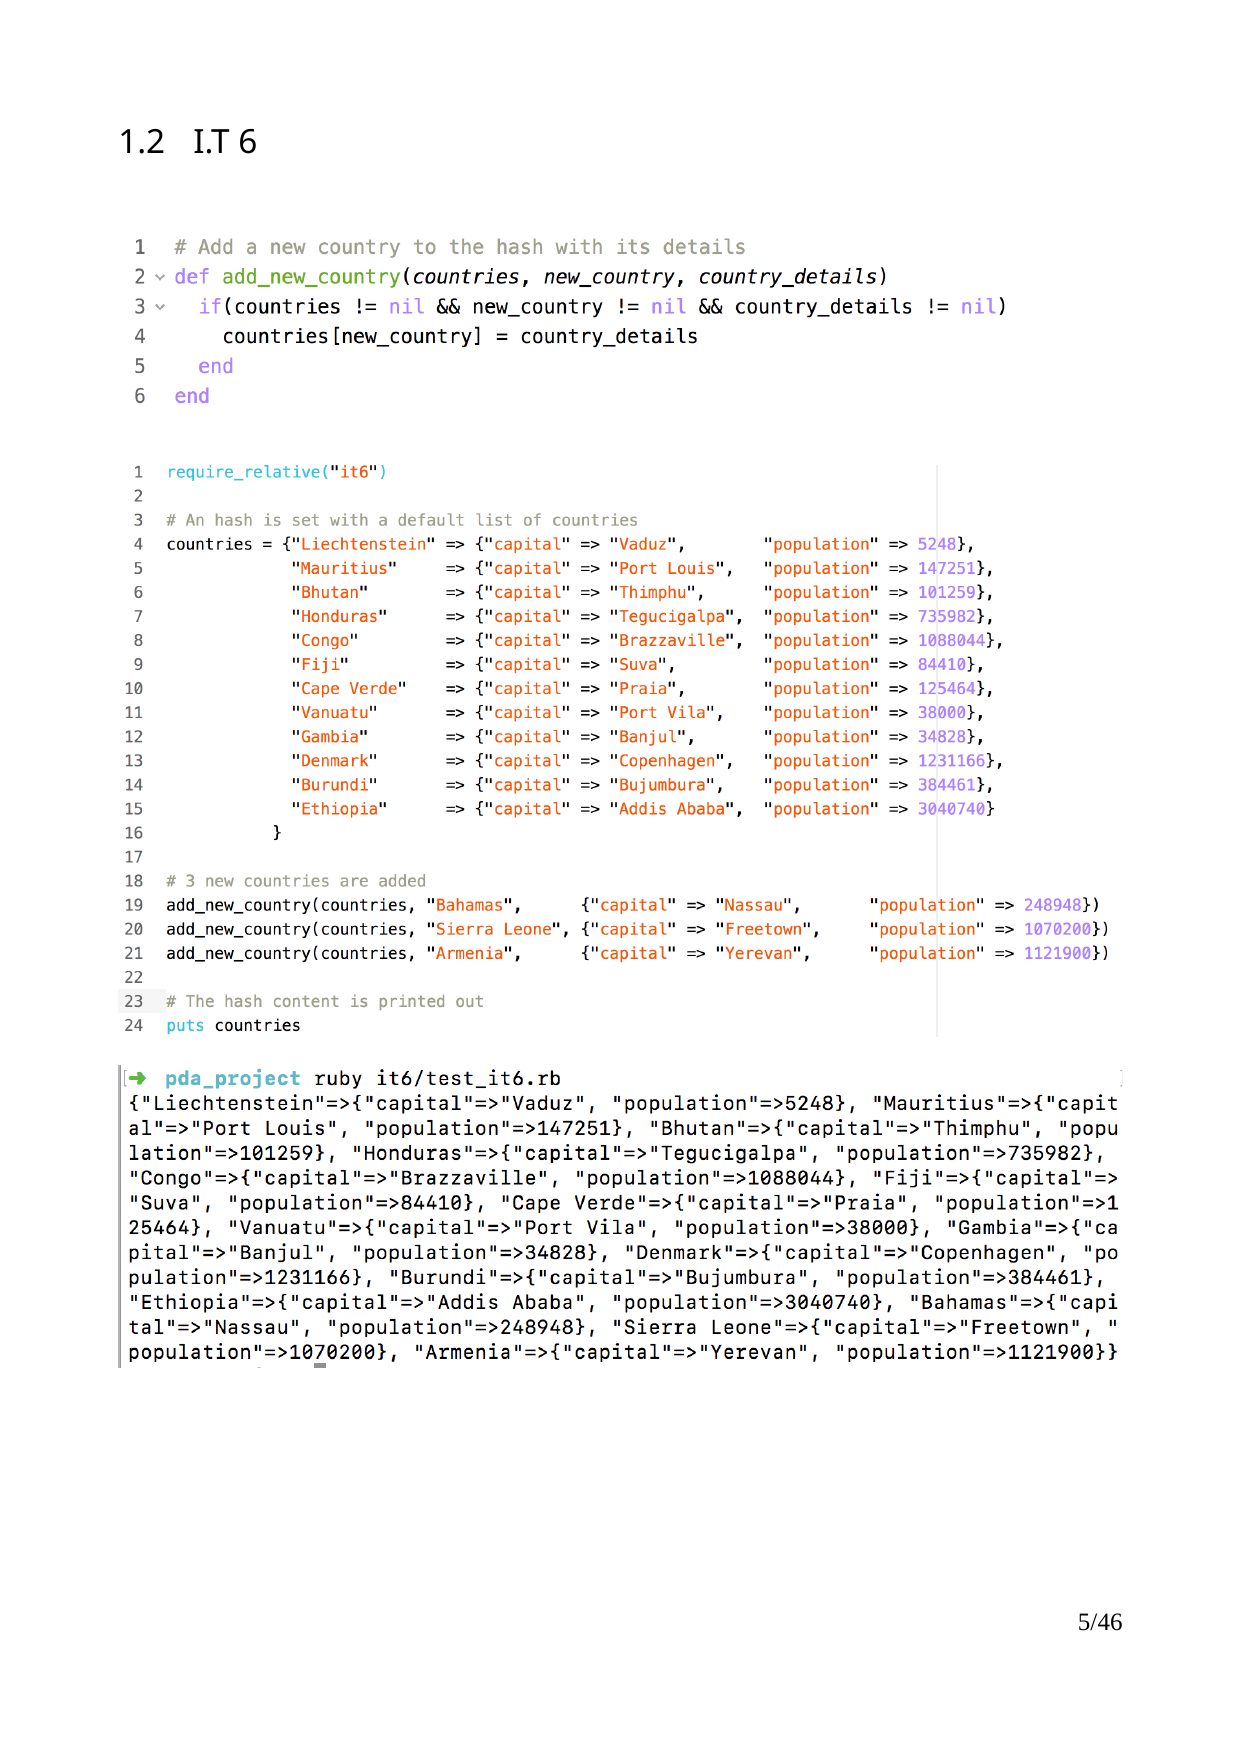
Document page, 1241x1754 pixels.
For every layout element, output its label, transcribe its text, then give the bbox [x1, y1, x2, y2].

title I.T 6 [118, 118, 1122, 163]
picture [118, 465, 1123, 1037]
picture [118, 1065, 1123, 1368]
picture [118, 237, 1123, 408]
